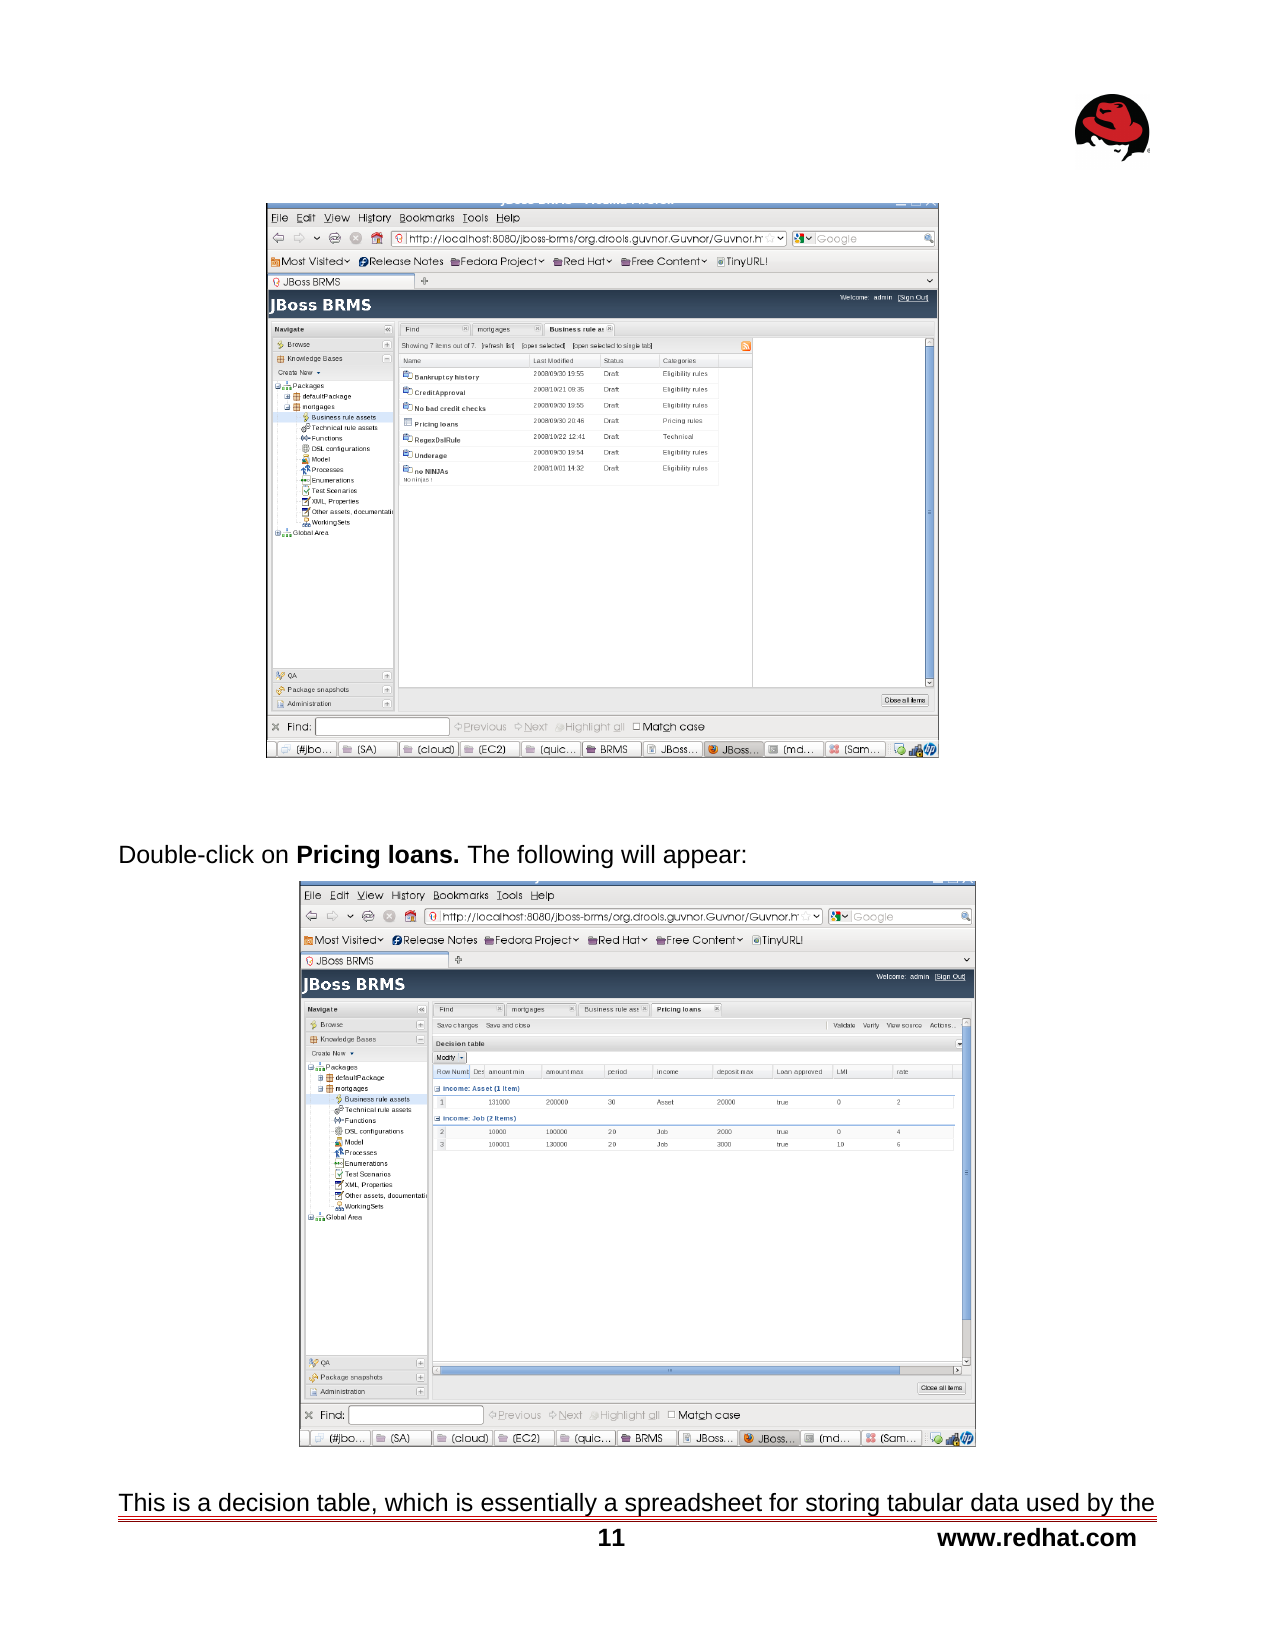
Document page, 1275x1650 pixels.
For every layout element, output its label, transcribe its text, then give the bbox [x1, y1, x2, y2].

picture [1075, 94, 1150, 170]
picture [299, 881, 976, 1447]
text Double-click on Pricing loans. The following will appear: [118, 840, 1157, 868]
text This is a decision table, which is essentially a spreadsheet for storing tabular data used by the [118, 1488, 1157, 1516]
picture [266, 203, 939, 758]
